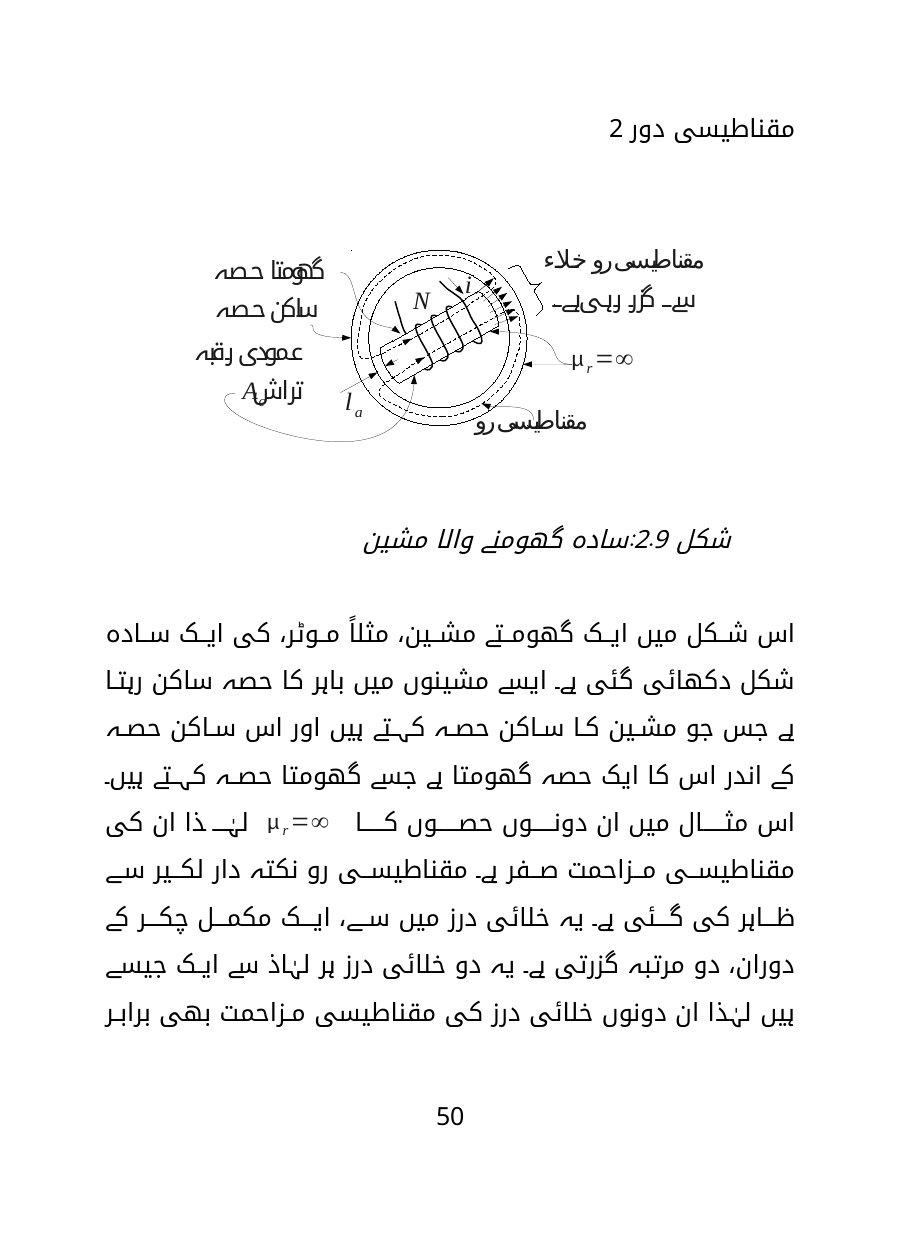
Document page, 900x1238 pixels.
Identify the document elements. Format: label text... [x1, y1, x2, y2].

text شکل 2.9:سادہ گھومنے والا مشین [169, 195, 731, 563]
text اس شکل میں ایک گھومتے مشین، مثلاً موٹر، کی ایک سادہ شکل دکھائی گئی ہے۔ ایسے مشینوں میں باہر کا حصہ ساکن رہتا ہے جس جو مشین کا ساکن حصہ کہتے ہیں اور اس ساکن حصہ کے اندر اس کا ایک حصہ گھومتا ہے جسے گھومتا حصہ کہتے ہیں۔ اس مثال میں ان دونوں حصوں کا لہٰذا ان کی مقناطیسی مزاحمت صفر ہے۔ مقناطیسی رو نکتہ دار لکیر سے ظاہر کی گئی ہے۔ یہ خلائی درز میں سے، ایک مکمل چکر کے دوران، دو مرتبہ گزرتی ہے۔ یہ دو خلائی درز ہر لہٰاذ سے ایک جیسے ہیں لہٰذا ان دونوں خلائی درز کی مقناطیسی مزاحمت بھی برابر ہو گی۔مزید یہ کہ ان خلائی درز کی مقناطیسی مزاحم سلسلہ وار ہیں۔شکل میں مقناطیسی رو کو گھومتے حصہ سے ساکن حصہ کی طرف، خلائی درز سے گزرتے دکھایا گیا ہے۔خلائی درز کی لمبائیبہت کم ہے لہٰذا خلائی درز کا عمودی رقبہ تراش وہی ہو گا جو گھومتے حصہ کا ہے یعنی [105, 610, 795, 1036]
